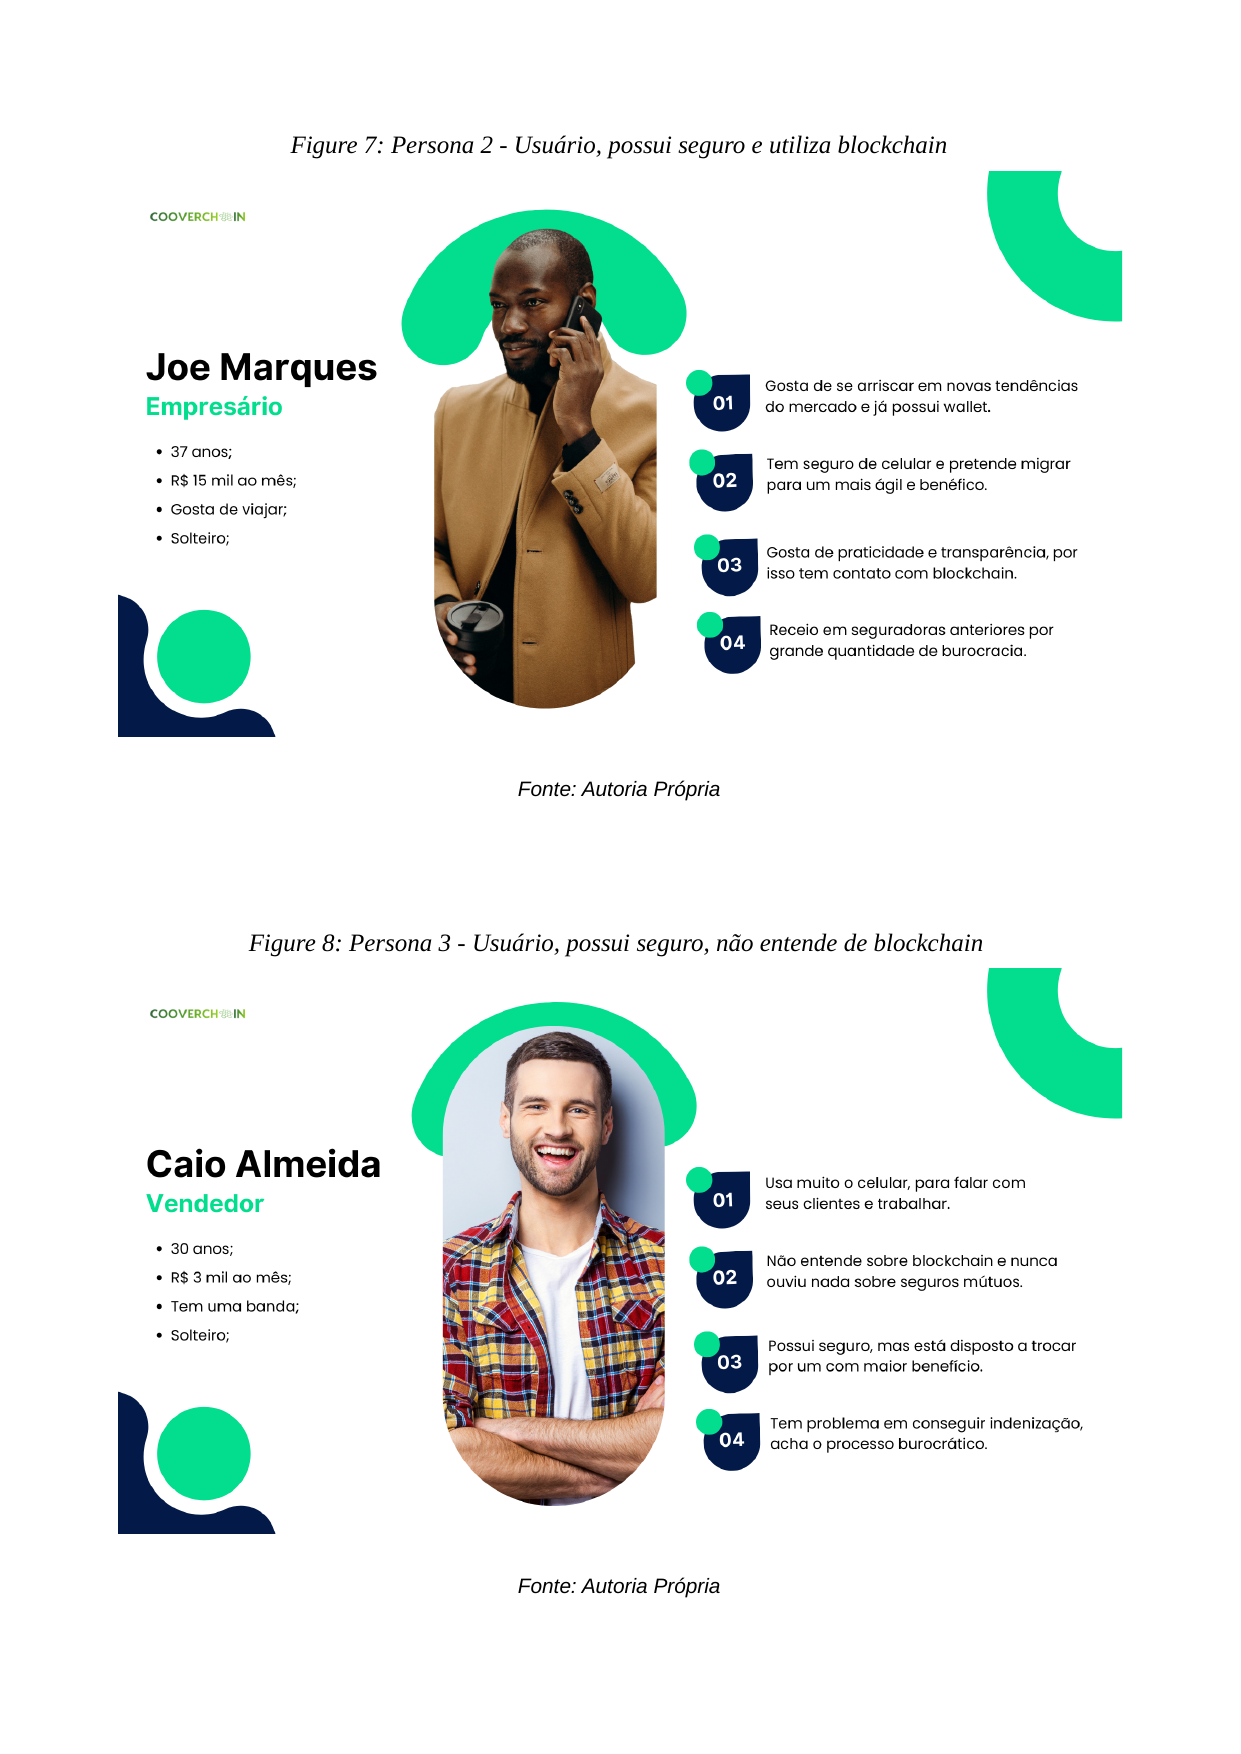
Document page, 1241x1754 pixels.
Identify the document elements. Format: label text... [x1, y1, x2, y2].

text [118, 159, 1122, 171]
text Figure 7: Persona 2 - Usuário, possui seguro e utiliza blockchain [118, 131, 1122, 159]
text [118, 118, 1122, 131]
text [118, 911, 1122, 928]
text Fonte: Autoria Própria [118, 737, 1122, 801]
picture [118, 171, 1123, 737]
text [118, 956, 1122, 968]
text Fonte: Autoria Própria [118, 1534, 1122, 1598]
picture [118, 968, 1123, 1534]
text Figure 8: Persona 3 - Usuário, possui seguro, não entende de blockchain [118, 928, 1122, 956]
